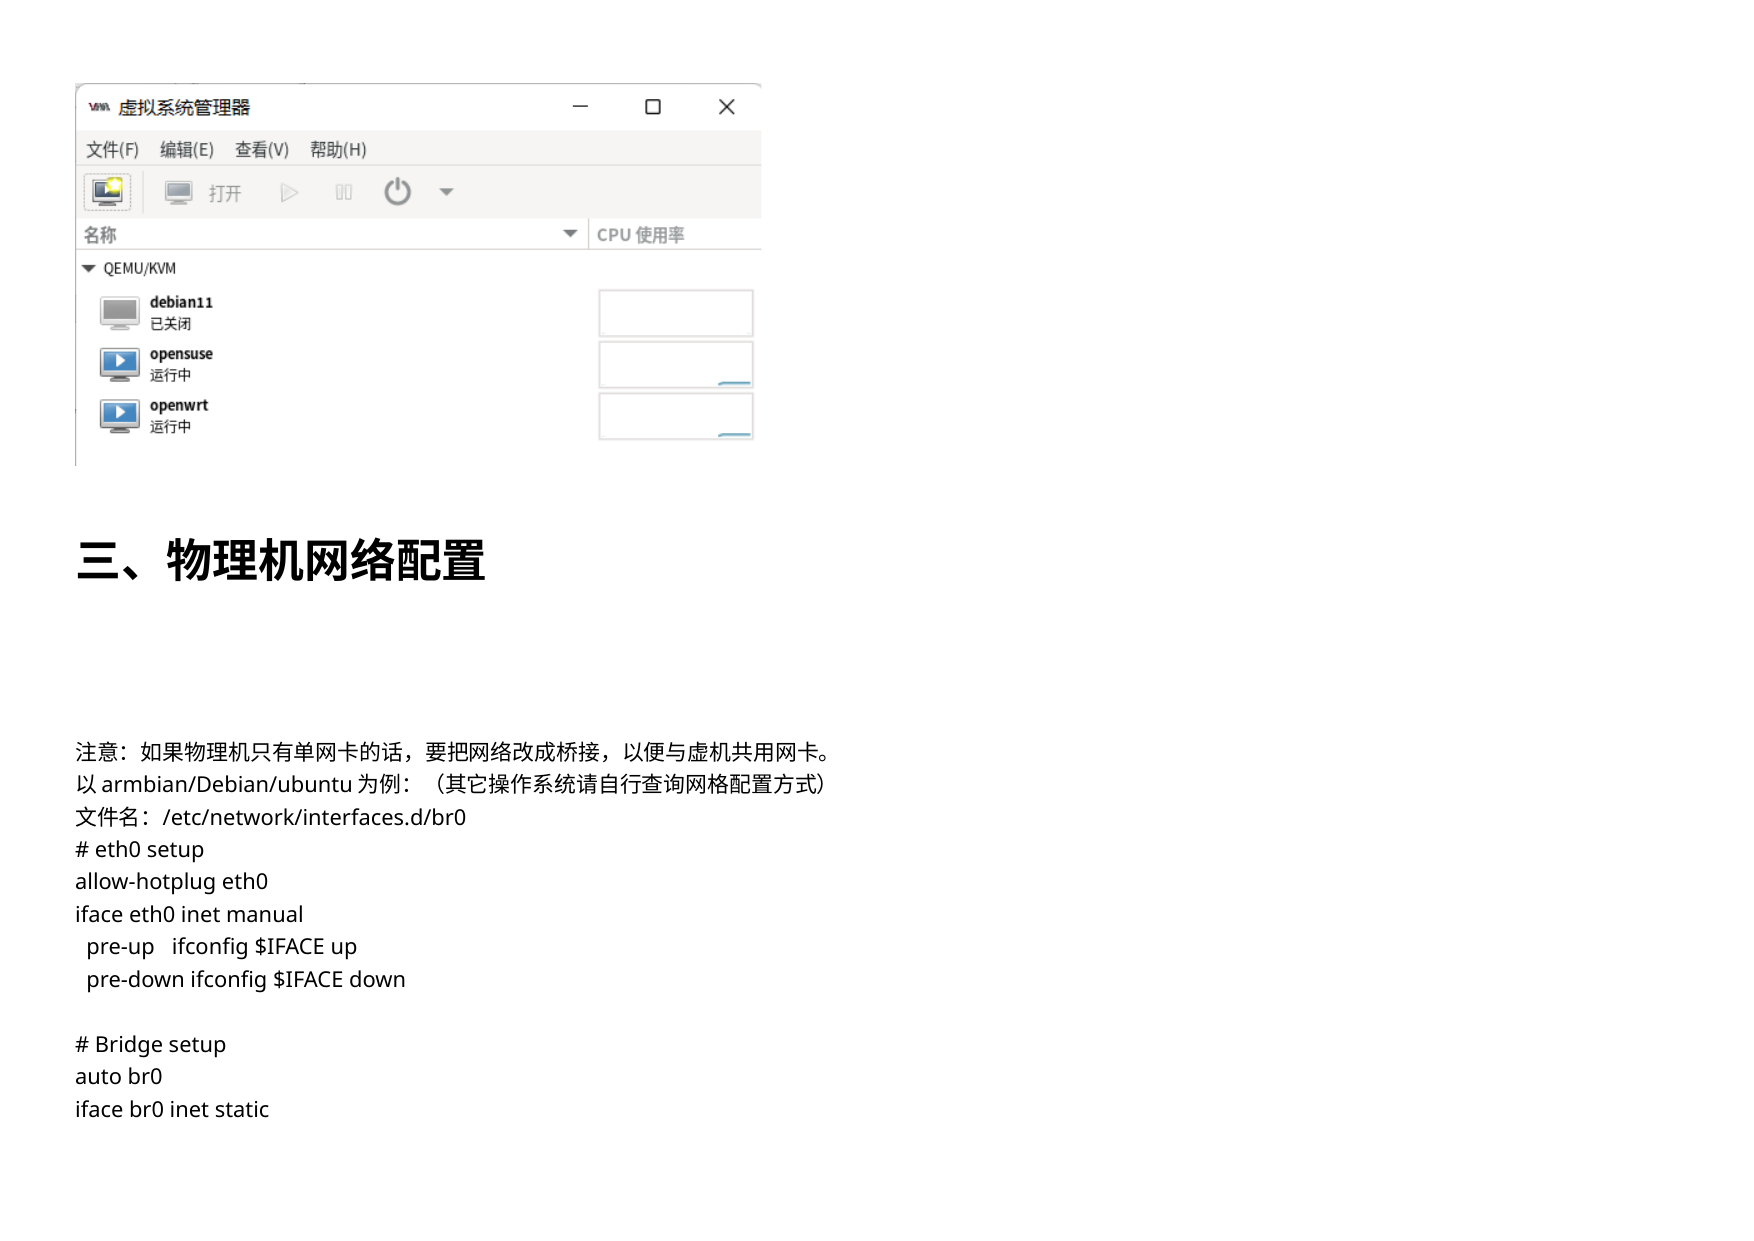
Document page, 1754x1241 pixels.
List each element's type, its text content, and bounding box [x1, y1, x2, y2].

text # Bridge setup [75, 1027, 1679, 1060]
picture [75, 83, 762, 466]
text 以armbian/Debian/ubuntu为例：（其它操作系统请自行查询网格配置方式） [75, 767, 1679, 800]
text allow-hotplug eth0 [75, 865, 1679, 897]
text 注意：如果物理机只有单网卡的话，要把网络改成桥接，以便与虚机共用网卡。 [75, 735, 1679, 767]
text iface eth0 inet manual [75, 897, 1679, 930]
text 文件名：/etc/network/interfaces.d/br0 [75, 800, 1679, 832]
text # eth0 setup [75, 832, 1679, 865]
text iface br0 inet static [75, 1092, 1679, 1125]
subtitle 三、物理机网络配置 [75, 509, 1679, 607]
text pre-down ifconfig $IFACE down [75, 962, 1679, 995]
text auto br0 [75, 1060, 1679, 1092]
text pre-up ifconfig $IFACE up [75, 930, 1679, 962]
